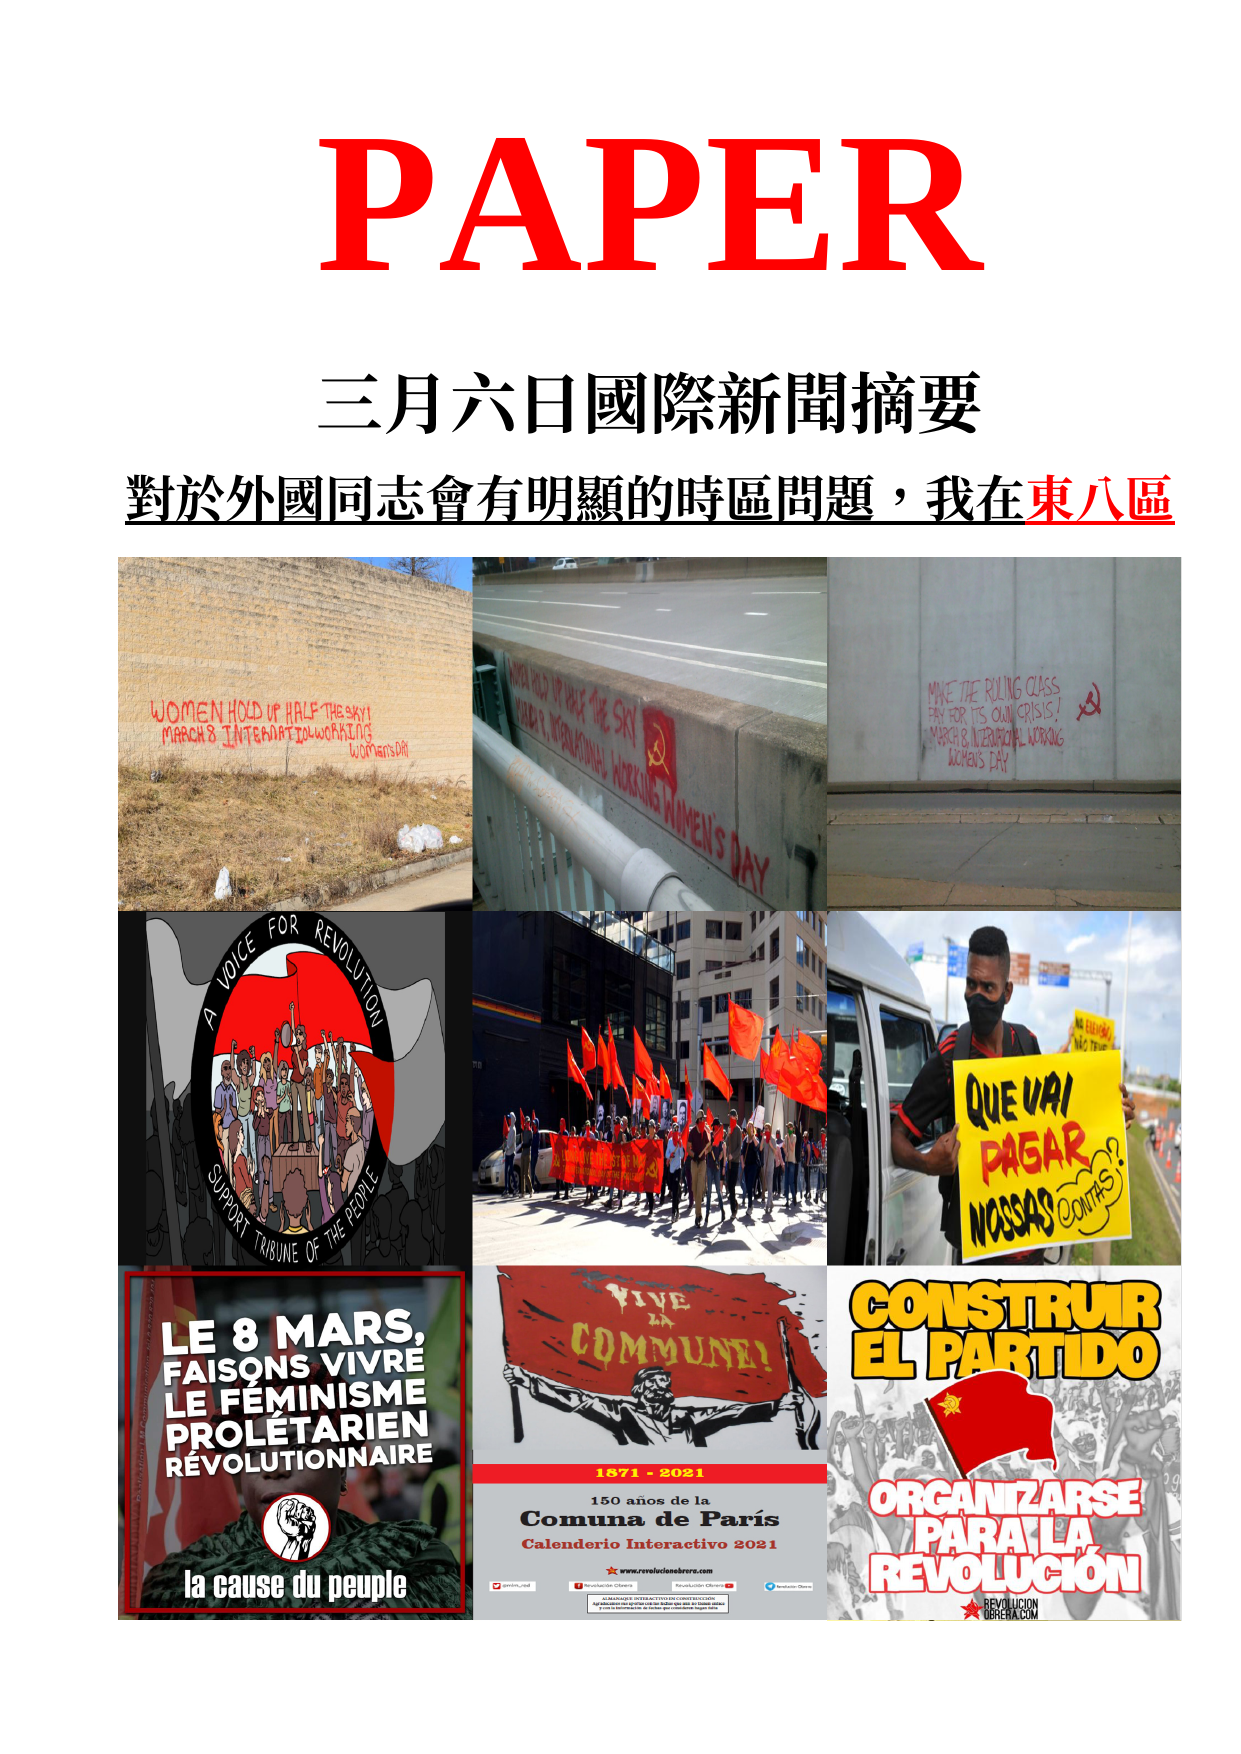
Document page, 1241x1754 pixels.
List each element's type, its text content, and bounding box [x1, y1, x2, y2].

subtitle 三月六日國際新聞摘要 [118, 352, 1181, 447]
picture [118, 557, 1182, 1621]
text 對於外國同志會有明顯的時區問題，我在東八區 [118, 460, 1181, 532]
subtitle PAPER [118, 84, 1181, 314]
